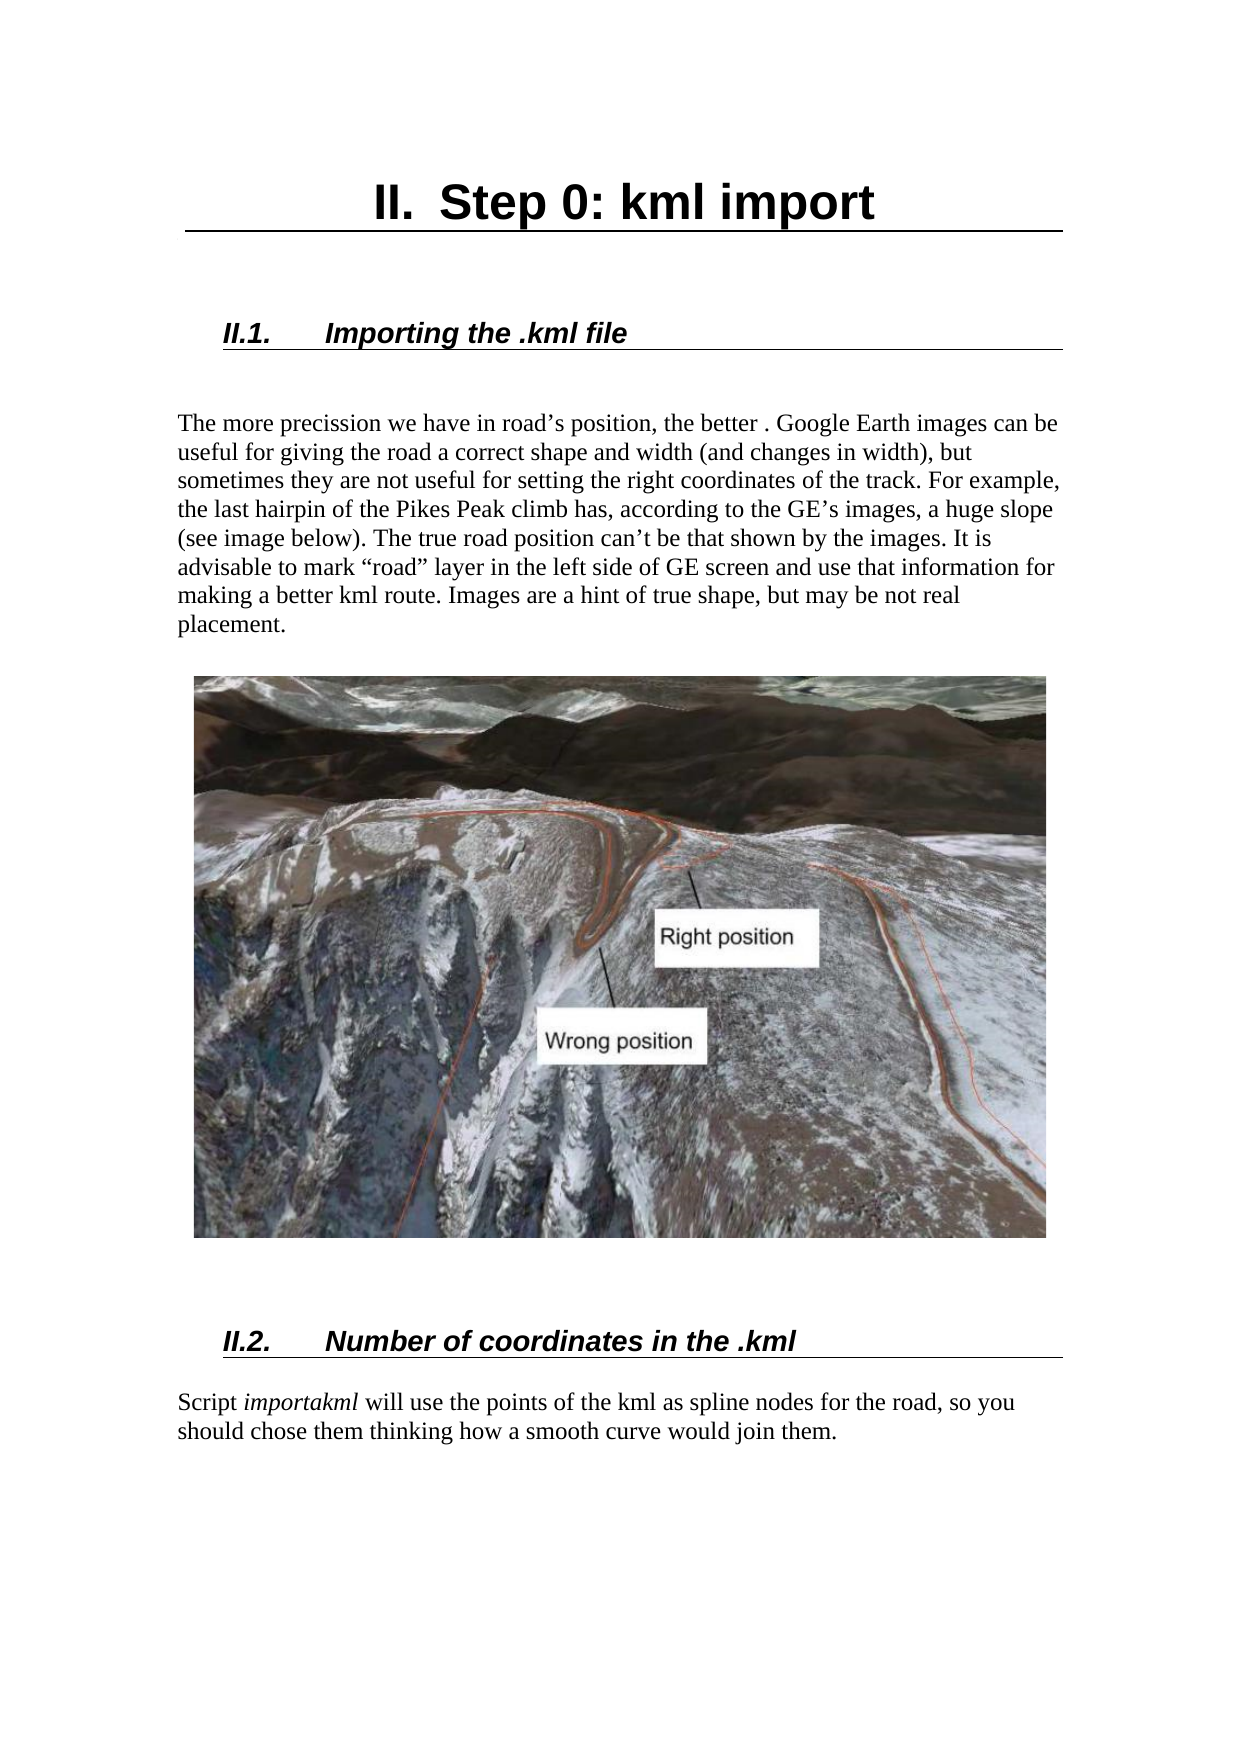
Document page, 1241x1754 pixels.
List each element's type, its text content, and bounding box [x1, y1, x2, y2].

subtitle Number of coordinates in the .kml [223, 1323, 1063, 1357]
picture [193, 676, 1047, 1238]
subtitle Importing the .kml file [223, 316, 1063, 349]
subtitle Step 0: kml import [185, 173, 1063, 230]
text Script importakml will use the points of the kml as spline nodes for the road, so you should chose them thinking how a smooth curve would join them. [177, 1387, 1063, 1445]
text The more precission we have in road’s position, the better . Google Earth images can be useful for giving the road a correct shape and width (and changes in width), but sometimes they are not useful for setting the right coordinates of the track. For example, the last hairpin of the Pikes Peak climb has, according to the GE’s images, a huge slope (see image below). The true road position can’t be that shown by the images. It is advisable to mark “road” layer in the left side of GE screen and use that information for making a better kml route. Images are a hint of true shape, but may be not real placement. [177, 379, 1063, 638]
